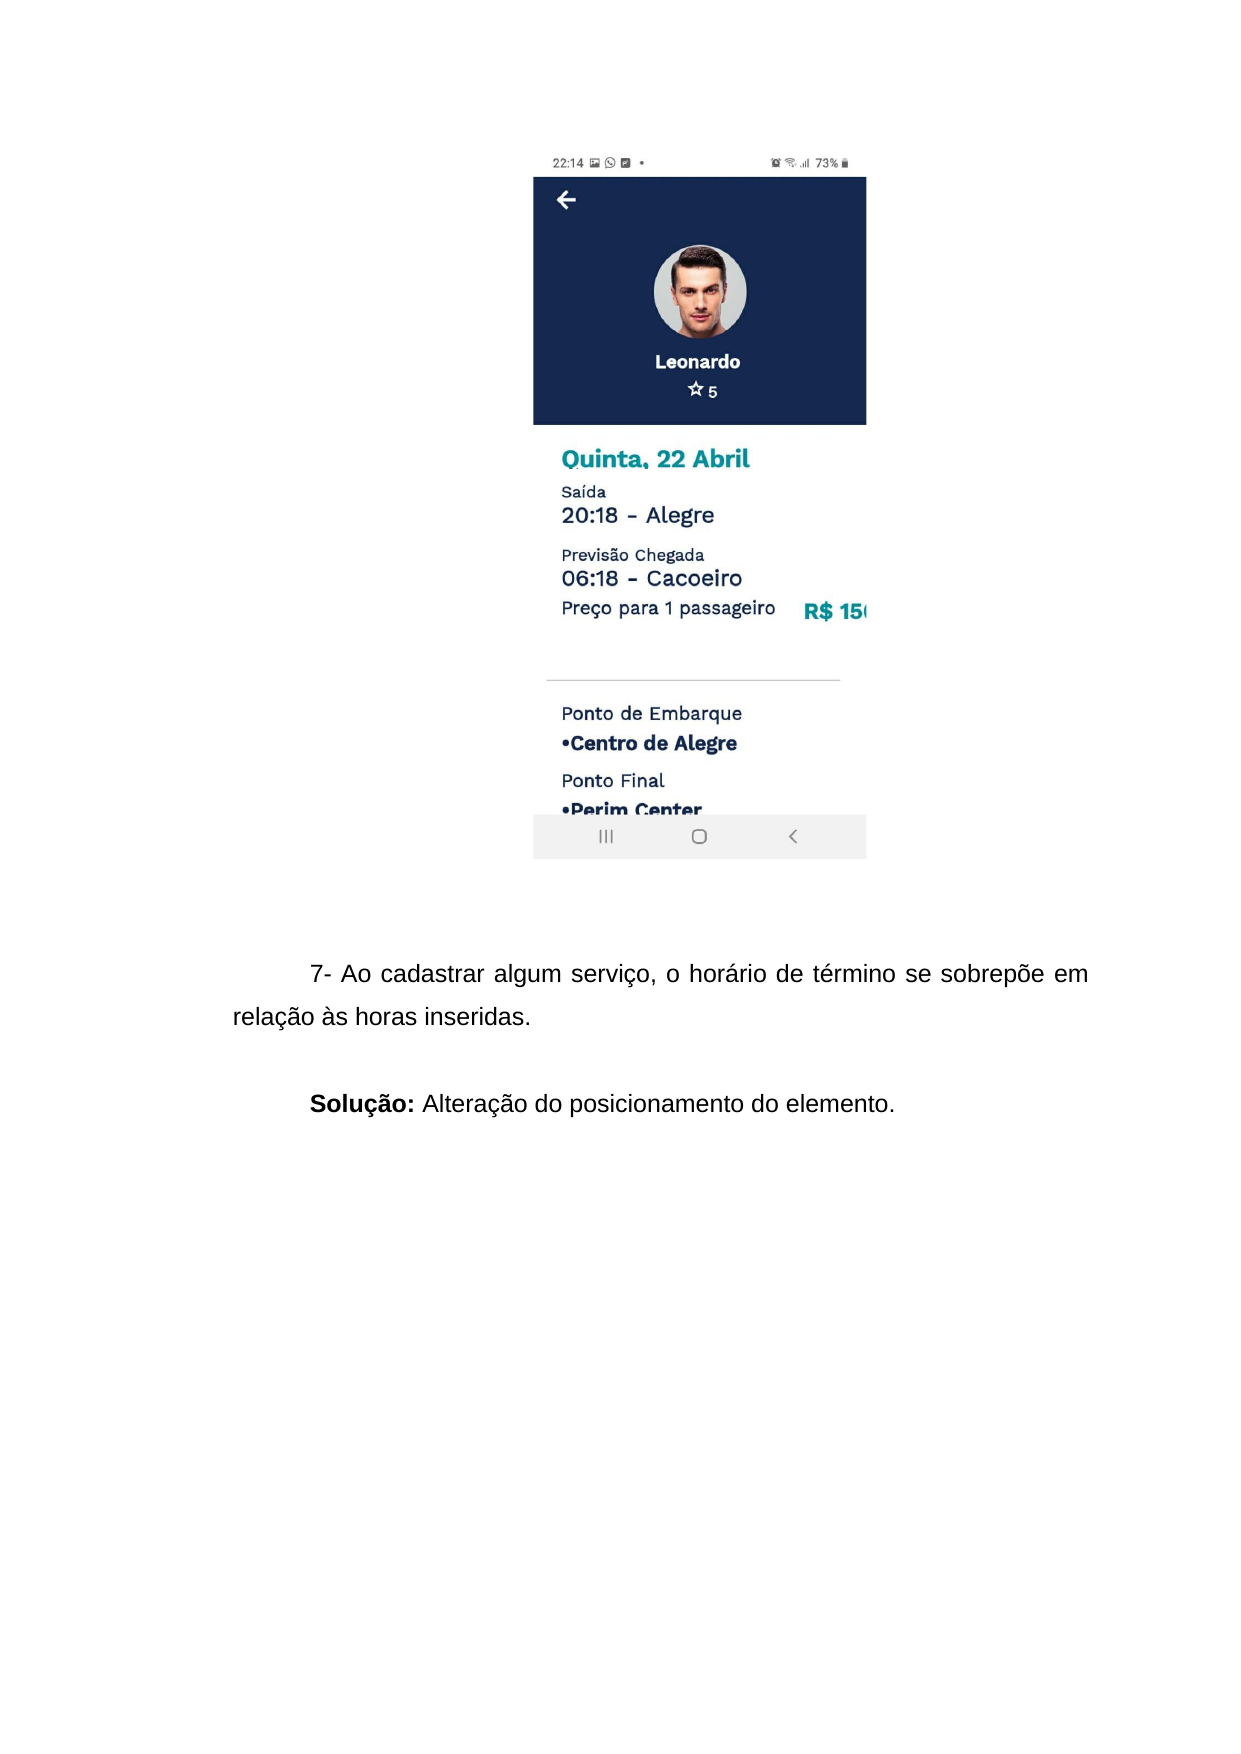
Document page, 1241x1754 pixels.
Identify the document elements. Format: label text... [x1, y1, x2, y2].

picture [533, 150, 867, 859]
text 7- Ao cadastrar algum serviço, o horário de término se sobrepõe em relação às horas inseridas. [233, 959, 1090, 1031]
text Solução: Alteração do posicionamento do elemento. [233, 1089, 1090, 1117]
